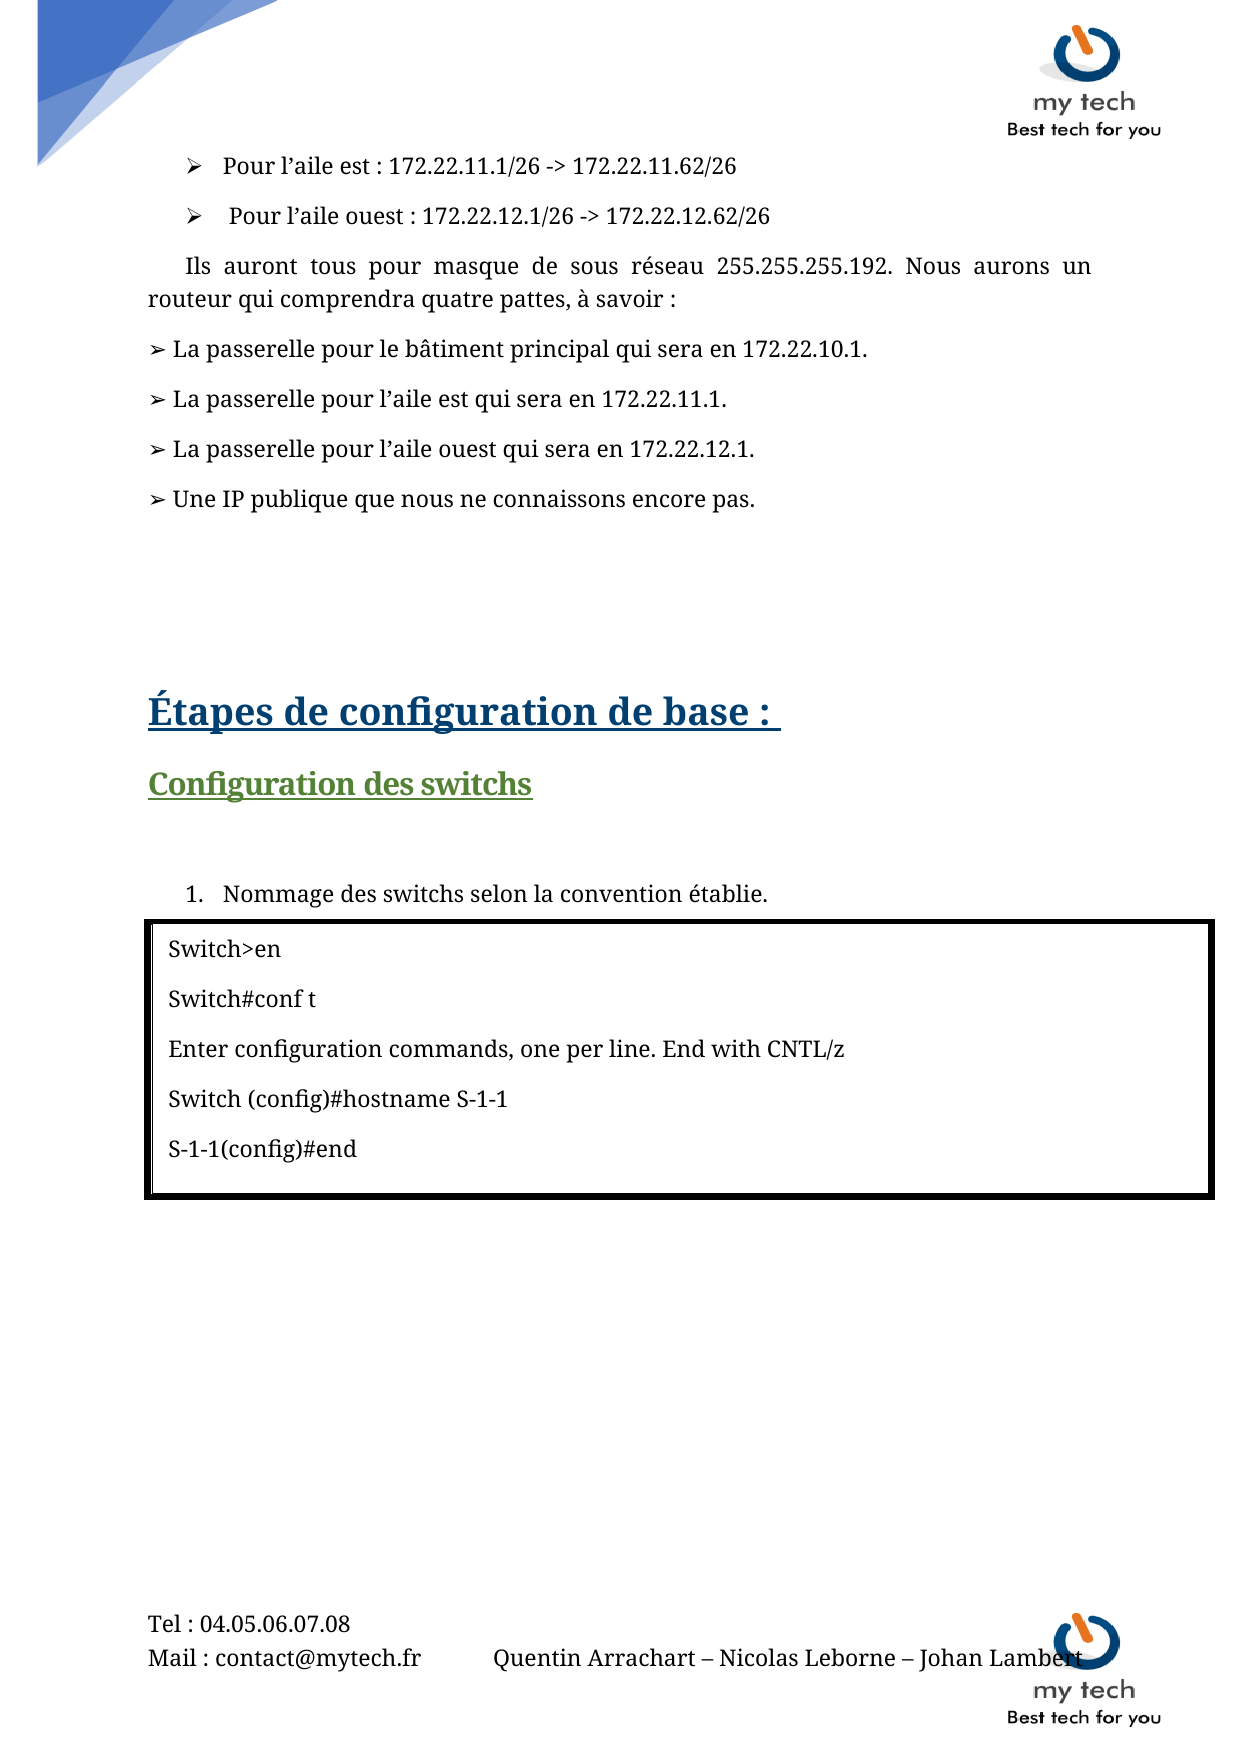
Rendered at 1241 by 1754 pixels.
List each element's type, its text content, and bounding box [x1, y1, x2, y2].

text ➢ La passerelle pour l’aile est qui sera en 172.22.11.1. [148, 381, 1093, 414]
list Switch#conf t [168, 981, 1193, 1015]
subtitle Étapes de configuration de base : [148, 685, 1093, 736]
list S-1-1(config)#end [168, 1131, 1193, 1165]
list Pour l’aile ouest : 172.22.12.1/26 -> 172.22.12.62/26 [185, 198, 1093, 231]
text Configuration des switchs [148, 762, 1093, 804]
text Ils auront tous pour masque de sous réseau 255.255.255.192. Nous aurons un routeur qui comprendra quatre pattes, à savoir : [148, 248, 1093, 314]
text ➢ Une IP publique que nous ne connaissons encore pas. [148, 481, 1093, 514]
text ➢ La passerelle pour l’aile ouest qui sera en 172.22.12.1. [148, 431, 1093, 464]
text ➢ La passerelle pour le bâtiment principal qui sera en 172.22.10.1. [148, 331, 1093, 364]
list Switch>en [168, 931, 1193, 965]
list Switch (config)#hostname S-1-1 [168, 1081, 1193, 1115]
list S1-1-1# [168, 1181, 1193, 1185]
list [153, 924, 1208, 1193]
list Pour l’aile est : 172.22.11.1/26 -> 172.22.11.62/26 [185, 148, 1093, 181]
list Nommage des switchs selon la convention établie. [185, 876, 1093, 909]
list Enter configuration commands, one per line. End with CNTL/z [168, 1031, 1193, 1065]
